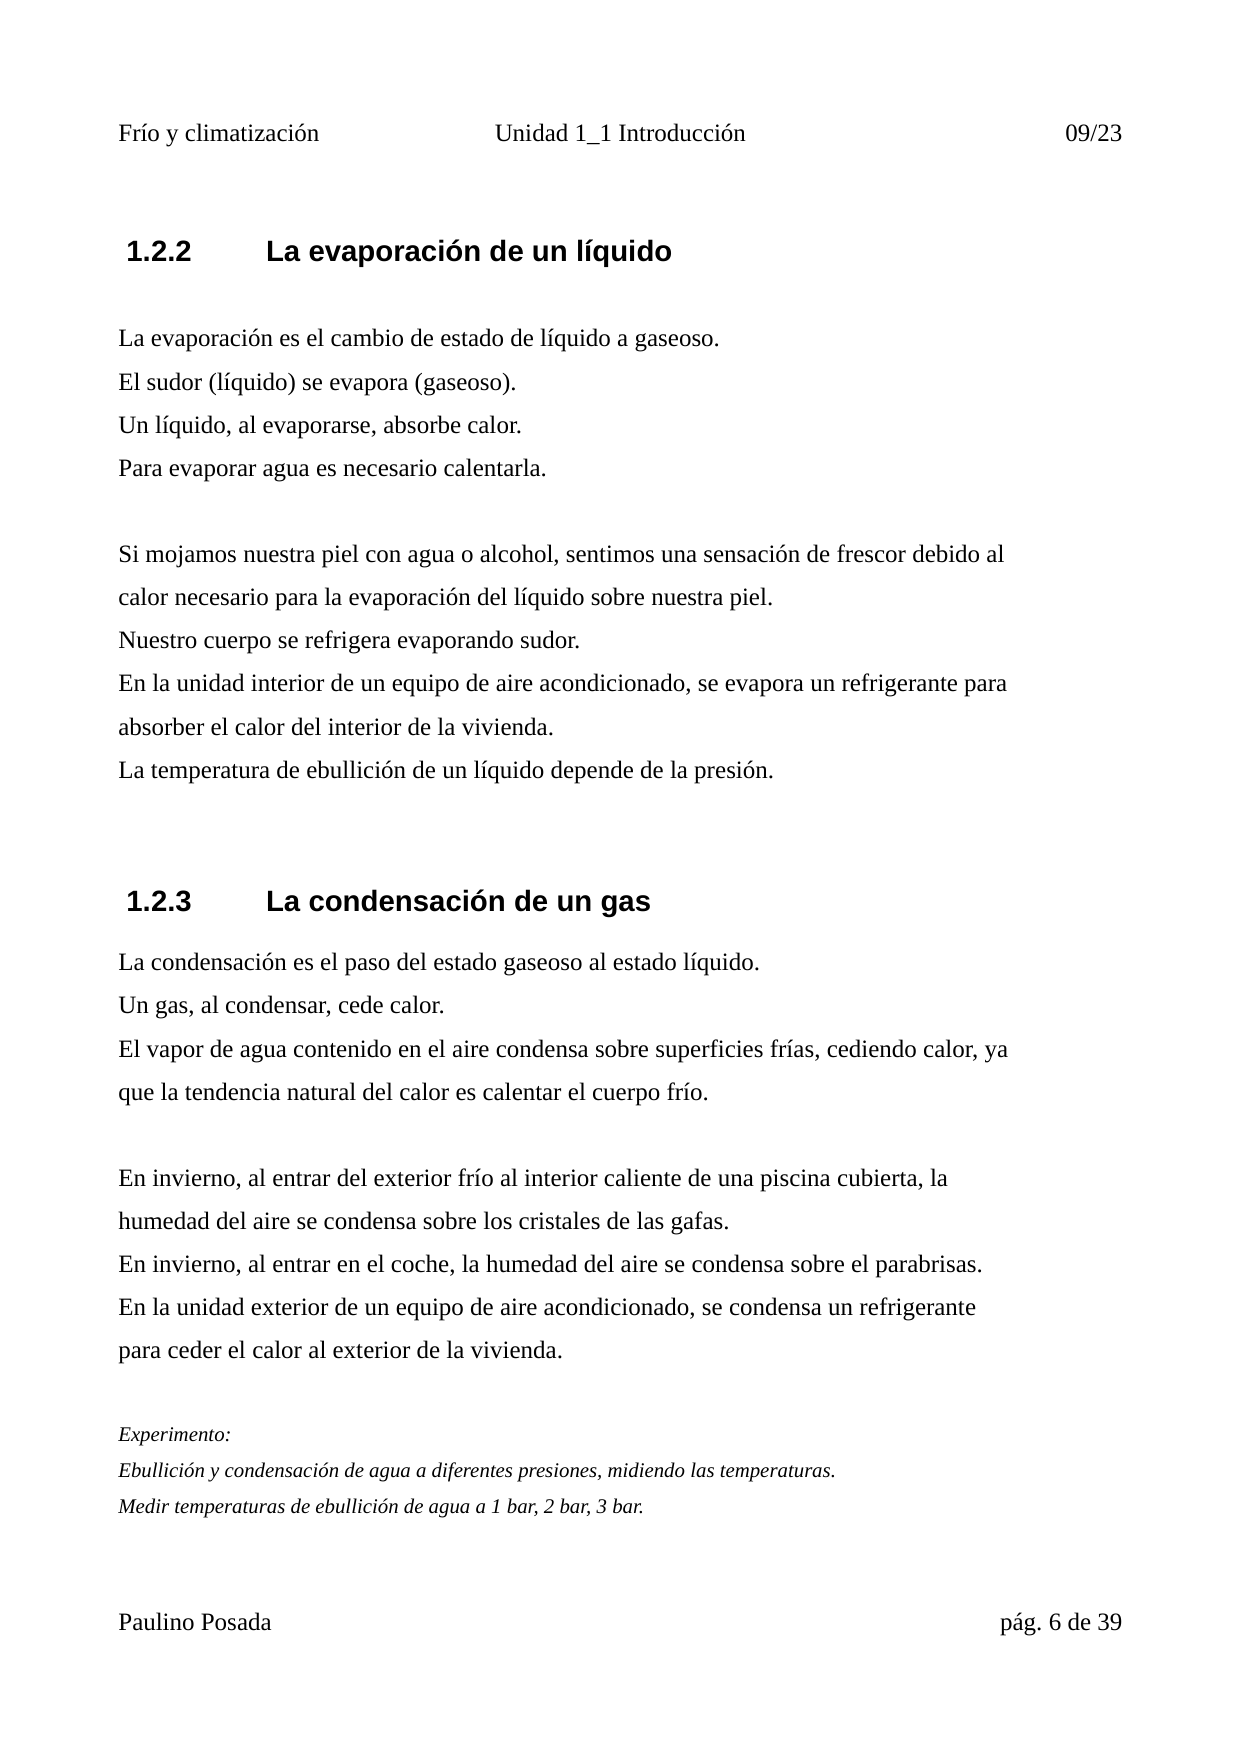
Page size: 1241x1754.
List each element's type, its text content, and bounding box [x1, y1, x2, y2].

text En la unidad exterior de un equipo de aire acondicionado, se condensa un refrigerante [118, 1292, 1122, 1321]
text humedad del aire se condensa sobre los cristales de las gafas. [118, 1206, 1122, 1235]
text En invierno, al entrar del exterior frío al interior caliente de una piscina cubierta, la [118, 1163, 1122, 1192]
text Ebullición y condensación de agua a diferentes presiones, midiendo las temperaturas. [118, 1458, 1122, 1482]
text Un gas, al condensar, cede calor. [118, 991, 1122, 1019]
subtitle La condensación de un gas [118, 884, 1122, 918]
text El vapor de agua contenido en el aire condensa sobre superficies frías, cediendo calor, ya [118, 1034, 1122, 1062]
text La temperatura de ebullición de un líquido depende de la presión. [118, 755, 1122, 783]
text El sudor (líquido) se evapora (gaseoso). [118, 367, 1122, 395]
text absorber el calor del interior de la vivienda. [118, 712, 1122, 740]
text Para evaporar agua es necesario calentarla. [118, 453, 1122, 482]
text La evaporación es el cambio de estado de líquido a gaseoso. [118, 323, 1122, 352]
text Medir temperaturas de ebullición de agua a 1 bar, 2 bar, 3 bar. [118, 1494, 1122, 1518]
text Un líquido, al evaporarse, absorbe calor. [118, 410, 1122, 438]
text Experimento: [118, 1422, 1122, 1446]
text Nuestro cuerpo se refrigera evaporando sudor. [118, 625, 1122, 654]
text calor necesario para la evaporación del líquido sobre nuestra piel. [118, 582, 1122, 611]
text En invierno, al entrar en el coche, la humedad del aire se condensa sobre el parabrisas. [118, 1249, 1122, 1278]
subtitle La evaporación de un líquido [118, 234, 1122, 268]
text La condensación es el paso del estado gaseoso al estado líquido. [118, 947, 1122, 976]
text que la tendencia natural del calor es calentar el cuerpo frío. [118, 1077, 1122, 1106]
text para ceder el calor al exterior de la vivienda. [118, 1336, 1122, 1364]
text En la unidad interior de un equipo de aire acondicionado, se evapora un refrigerante para [118, 668, 1122, 697]
text Si mojamos nuestra piel con agua o alcohol, sentimos una sensación de frescor debido al [118, 539, 1122, 568]
